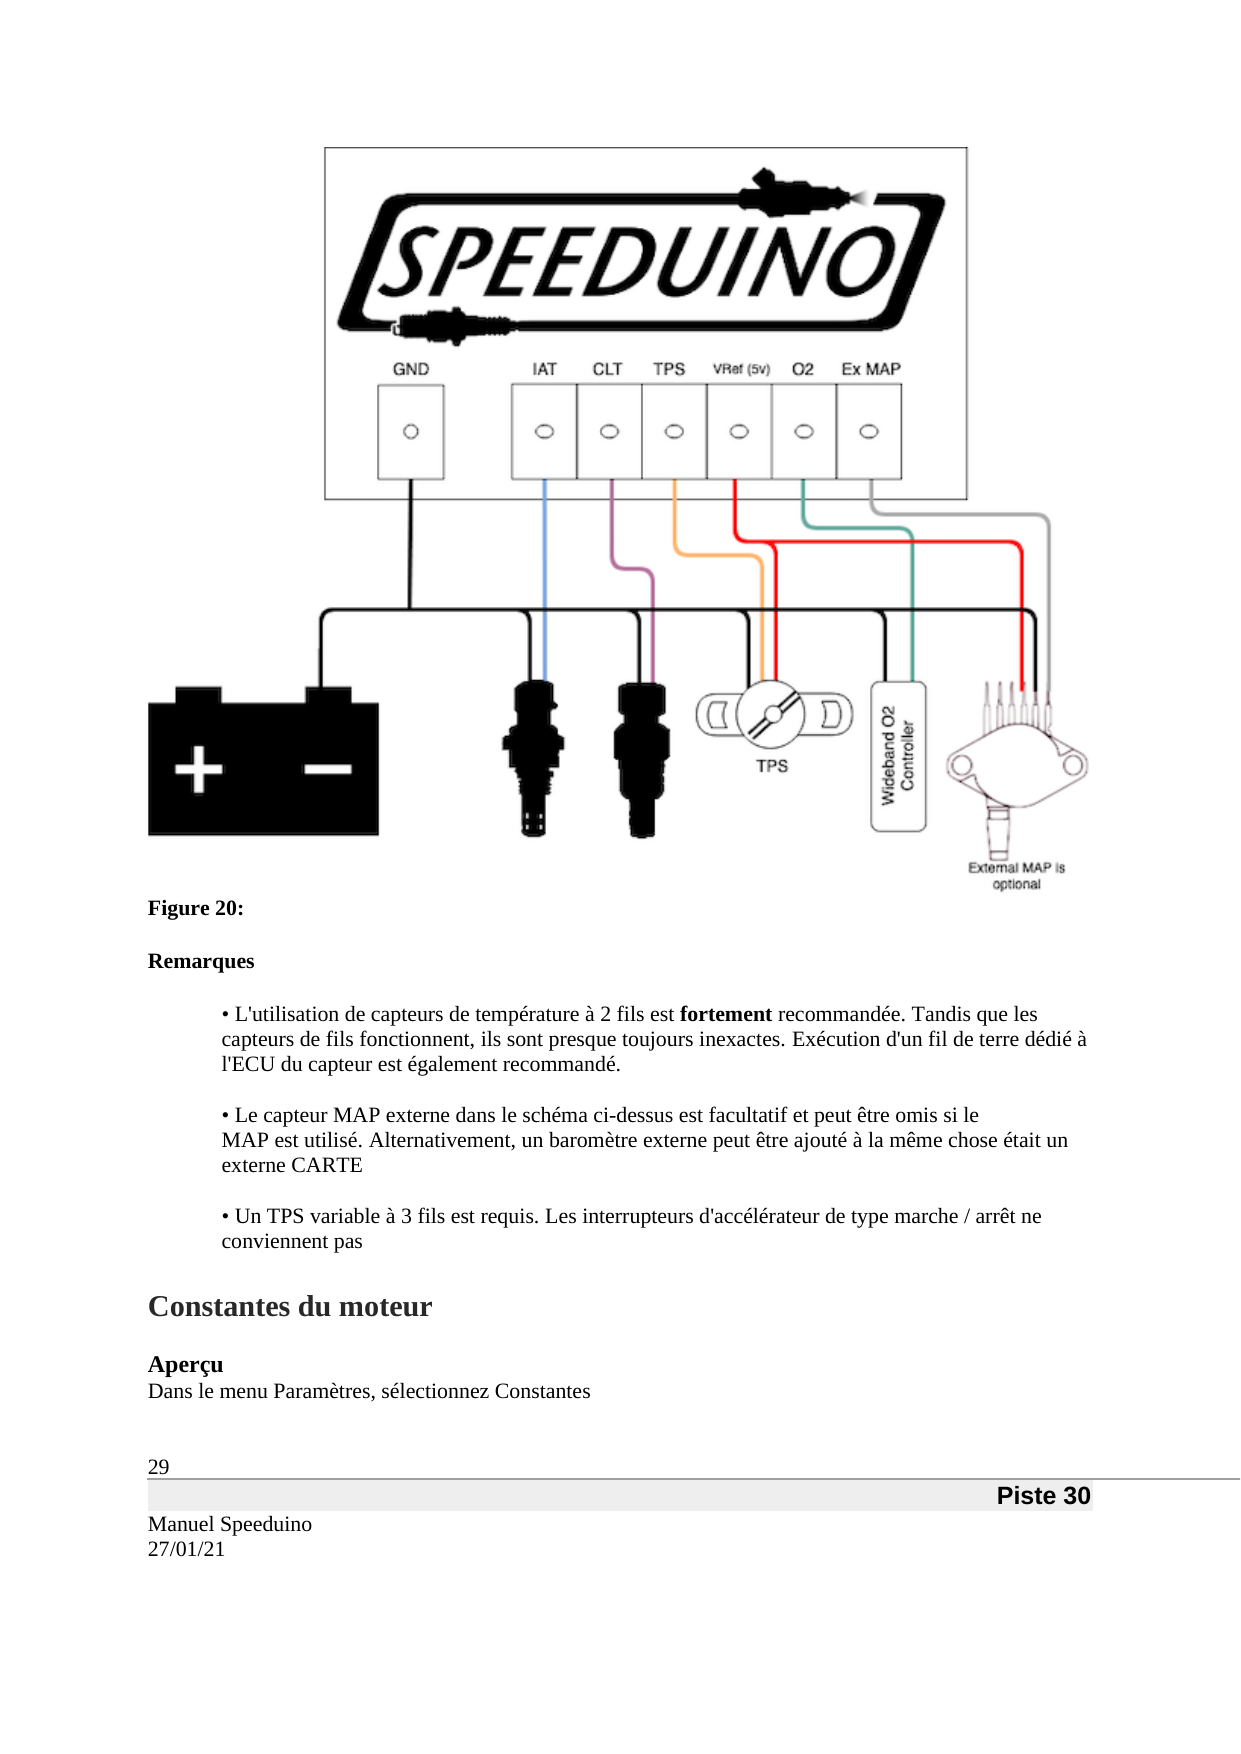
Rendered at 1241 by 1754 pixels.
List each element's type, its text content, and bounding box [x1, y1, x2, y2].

text • L'utilisation de capteurs de température à 2 fils est fortement recommandée. Tandis que les capteurs de fils fonctionnent, ils sont presque toujours inexactes. Exécution d'un fil de terre dédié à l'ECU du capteur est également recommandé. [221, 1001, 1093, 1077]
text MAP est utilisé. Alternativement, un baromètre externe peut être ajouté à la même chose était un externe CARTE [221, 1127, 1093, 1177]
text 27/01/21 [148, 1536, 1093, 1562]
text 29 [148, 1454, 1093, 1478]
text Dans le menu Paramètres, sélectionnez Constantes [148, 1378, 1093, 1403]
table_header Piste 30 [148, 1480, 1093, 1511]
text • Un TPS variable à 3 fils est requis. Les interrupteurs d'accélérateur de type marche / arrêt ne conviennent pas [221, 1203, 1093, 1253]
text Remarques [148, 948, 1093, 973]
text • Le capteur MAP externe dans le schéma ci-dessus est facultatif et peut être omis si le [148, 1102, 1093, 1127]
text Manuel Speeduino [148, 1511, 1093, 1536]
text Constantes du moteur [148, 1288, 1093, 1322]
text Figure 20: analog_sensors.png [148, 895, 1093, 920]
text Aperçu [148, 1351, 1093, 1378]
